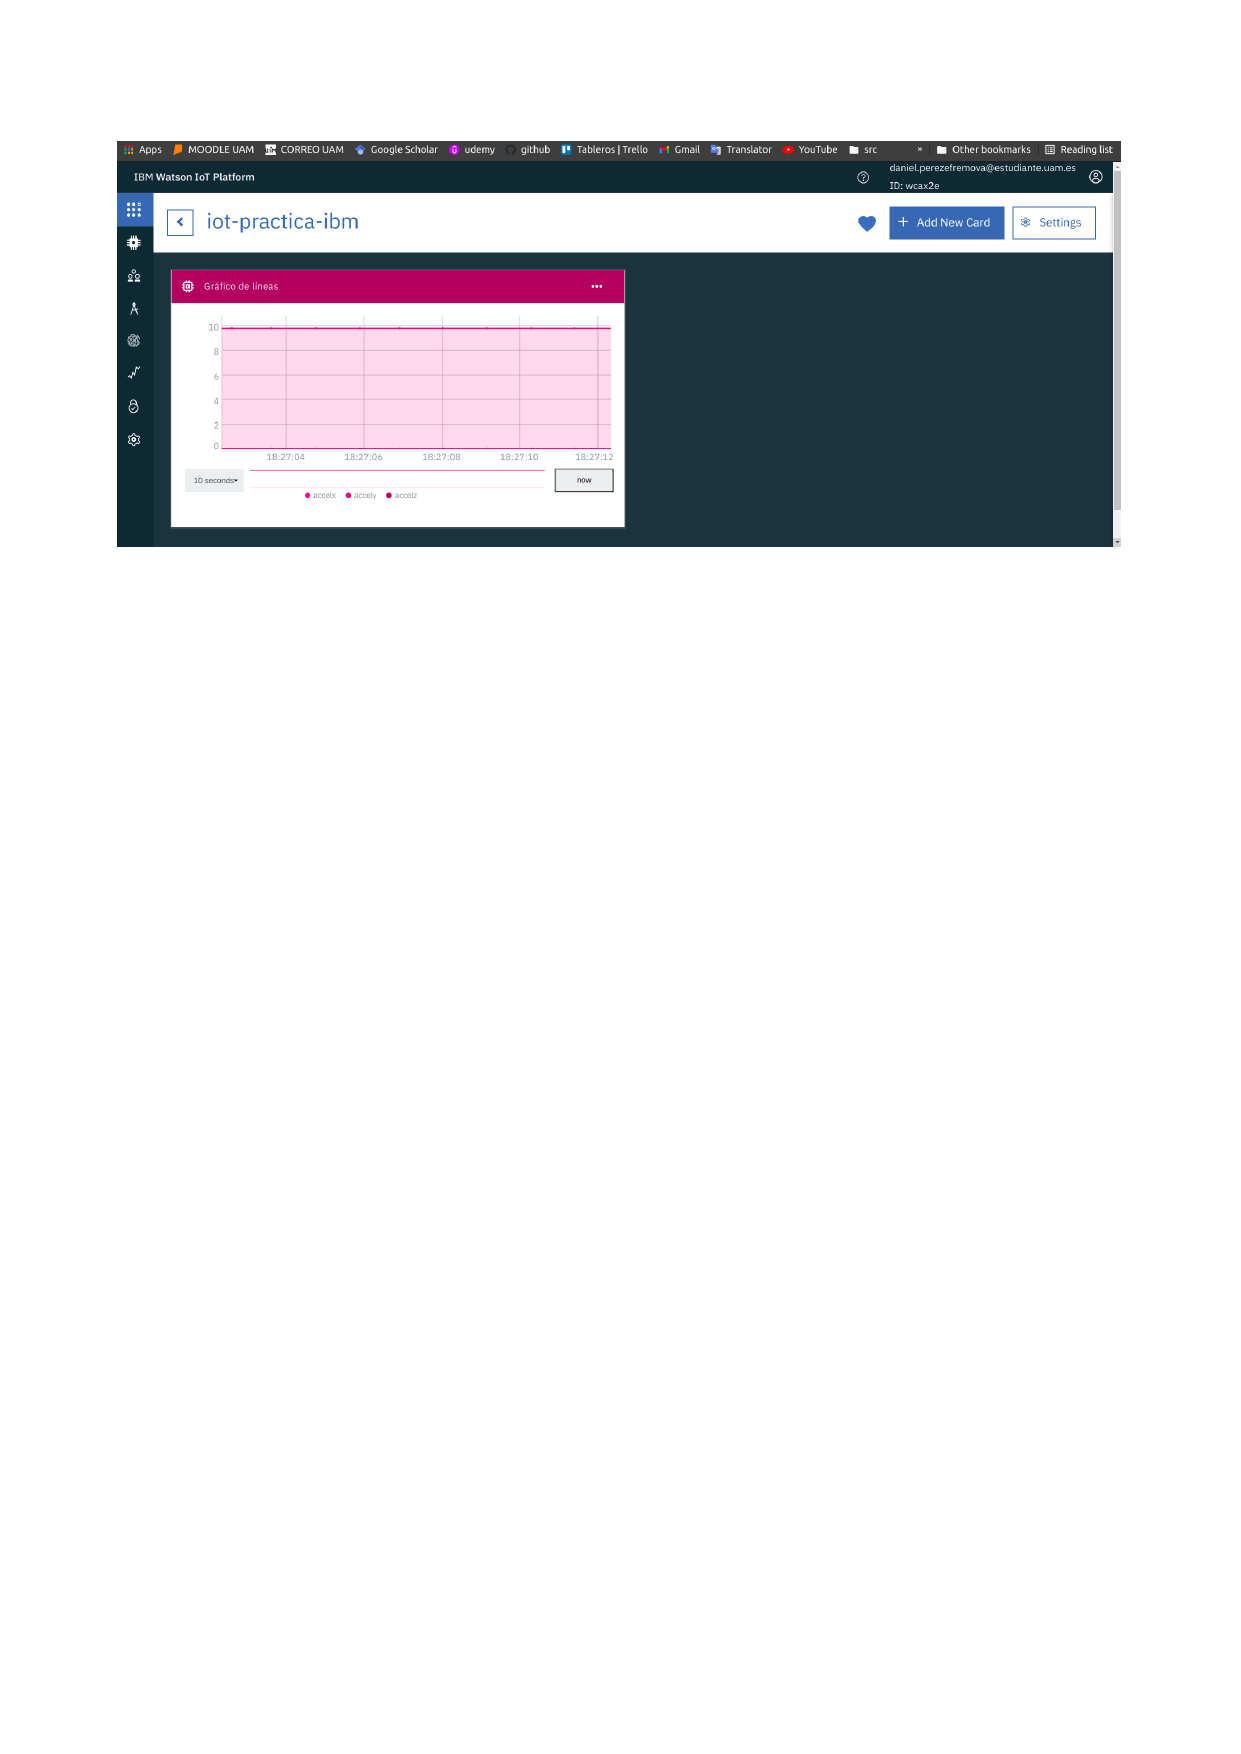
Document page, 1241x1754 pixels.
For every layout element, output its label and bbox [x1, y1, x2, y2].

picture [117, 141, 1121, 547]
